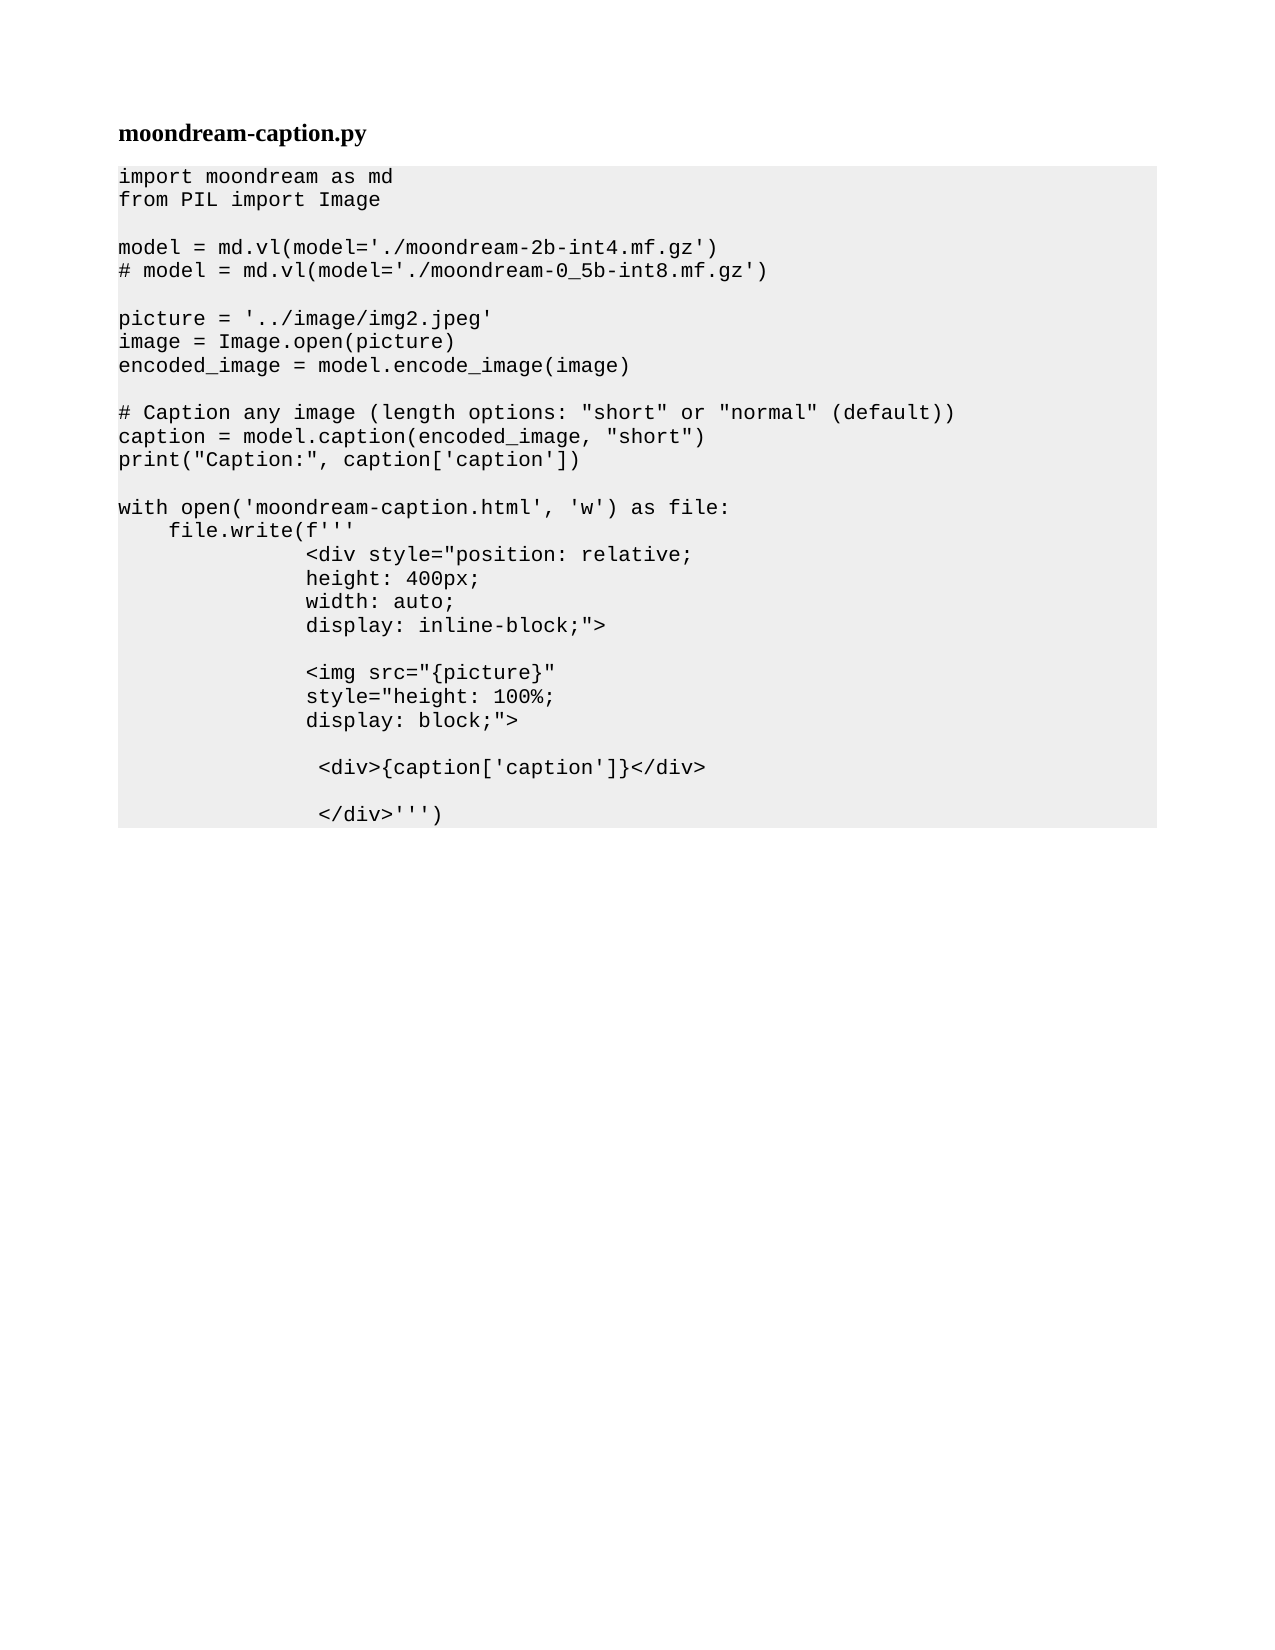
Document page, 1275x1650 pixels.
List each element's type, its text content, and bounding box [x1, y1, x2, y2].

text </div>''') [118, 804, 1157, 828]
text display: block;"> [118, 709, 1157, 733]
text image = Image.open(picture) [118, 331, 1157, 355]
text with open('moondream-caption.html', 'w') as file: [118, 497, 1157, 520]
text print("Caption:", caption['caption']) [118, 449, 1157, 473]
text # Caption any image (length options: "short" or "normal" (default)) [118, 402, 1157, 426]
text moondream-caption.py [118, 118, 1157, 147]
text caption = model.caption(encoded_image, "short") [118, 426, 1157, 449]
text encoded_image = model.encode_image(image) [118, 355, 1157, 378]
text import moondream as md [118, 166, 1157, 189]
text height: 400px; [118, 568, 1157, 591]
text file.write(f''' [118, 520, 1157, 544]
text <img src="{picture}" [118, 662, 1157, 686]
text picture = '../image/img2.jpeg' [118, 308, 1157, 331]
text style="height: 100%; [118, 686, 1157, 709]
text model = md.vl(model='./moondream-2b-int4.mf.gz') [118, 237, 1157, 260]
text display: inline-block;"> [118, 615, 1157, 639]
text width: auto; [118, 591, 1157, 615]
text <div style="position: relative; [118, 544, 1157, 568]
text # model = md.vl(model='./moondream-0_5b-int8.mf.gz') [118, 260, 1157, 284]
text <div>{caption['caption']}</div> [118, 757, 1157, 781]
text from PIL import Image [118, 189, 1157, 213]
